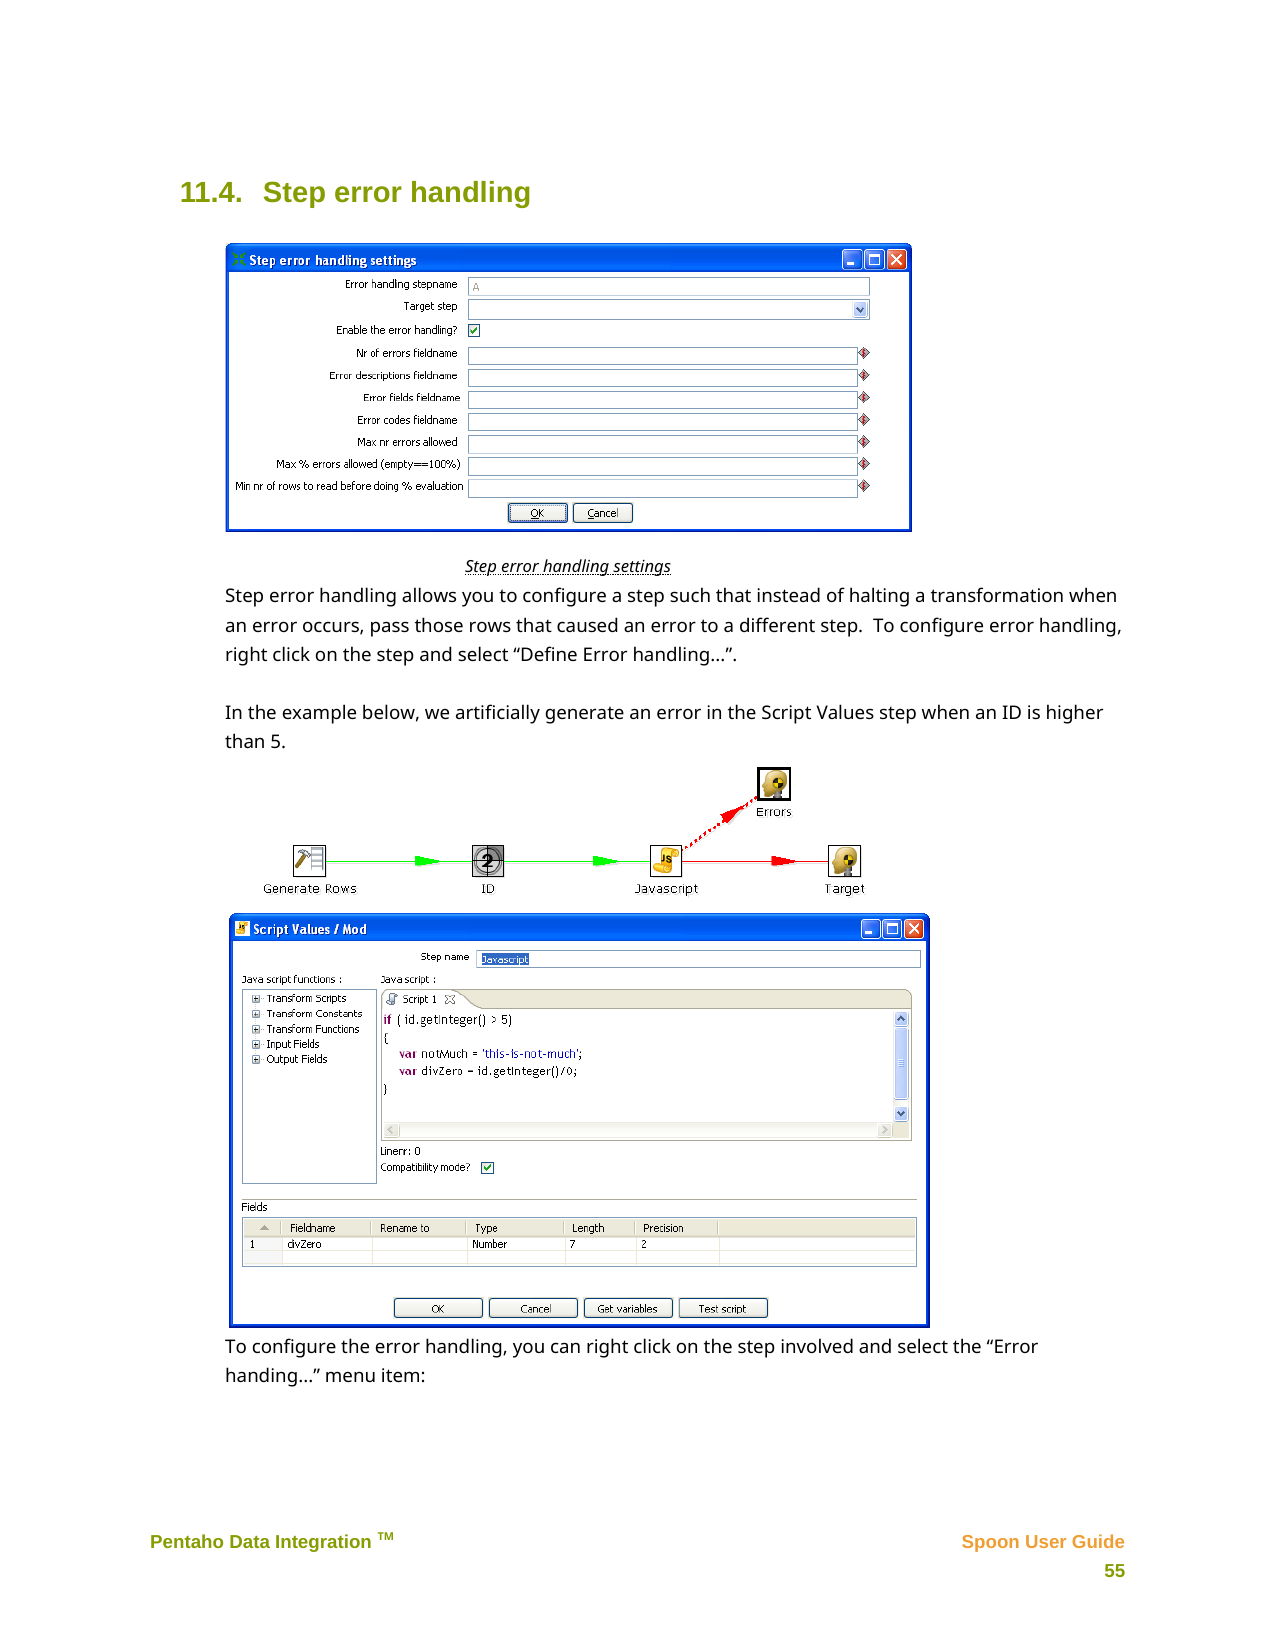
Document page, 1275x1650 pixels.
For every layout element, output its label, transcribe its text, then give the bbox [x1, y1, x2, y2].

text Step error handling settings [226, 554, 912, 577]
picture [219, 754, 937, 1331]
subtitle Step error handling [179, 175, 1125, 210]
text Step error handling allows you to configure a step such that instead of halting a transformation when an error occurs, pass those rows that caused an error to a different step. To configure error handling, right click on the step and select “Define Error handling...”. [225, 216, 1125, 667]
picture [225, 243, 912, 532]
text In the example below, we artificially generate an error in the Script Values step when an ID is higher than 5. [225, 696, 1125, 754]
text To configure the error handling, you can right click on the step involved and select the “Error handing...” menu item: [225, 1133, 1125, 1389]
